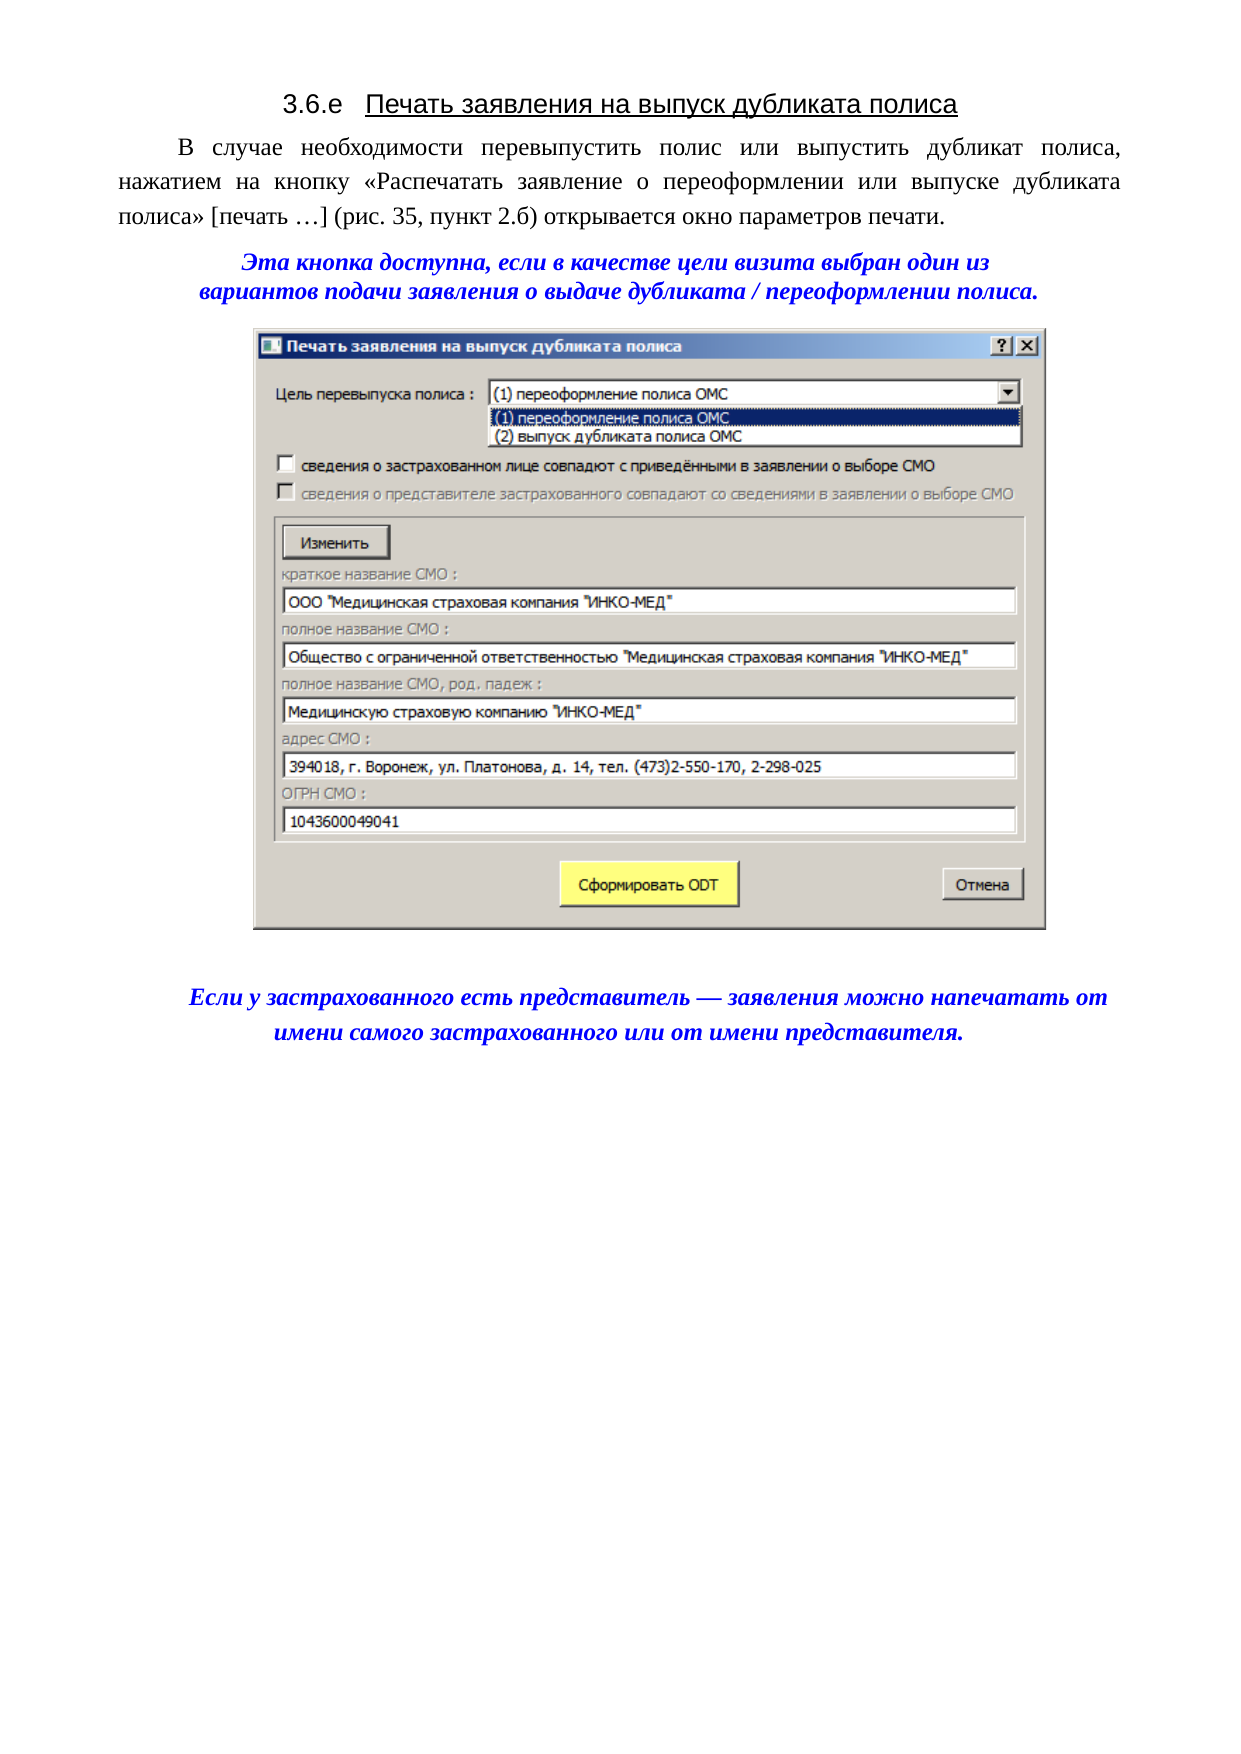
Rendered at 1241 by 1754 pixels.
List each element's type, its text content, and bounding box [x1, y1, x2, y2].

text Если у застрахованного есть представитель — заявления можно напечатать от имени самого застрахованного или от имени представителя. [118, 982, 1122, 1045]
text В случае необходимости перевыпустить полис или выпустить дубликат полиса, нажатием на кнопку «Распечатать заявление о переоформлении или выпуске дубликата полиса» [печать …] (рис. 35, пункт 2.б) открывается окно параметров печати. [118, 132, 1122, 229]
subtitle Печать заявления на выпуск дубликата полиса [118, 88, 1122, 119]
text Эта кнопка доступна, если в качестве цели визита выбран один из вариантов подачи заявления о выдаче дубликата / переоформлении полиса. [118, 247, 1122, 304]
picture [253, 328, 1047, 930]
